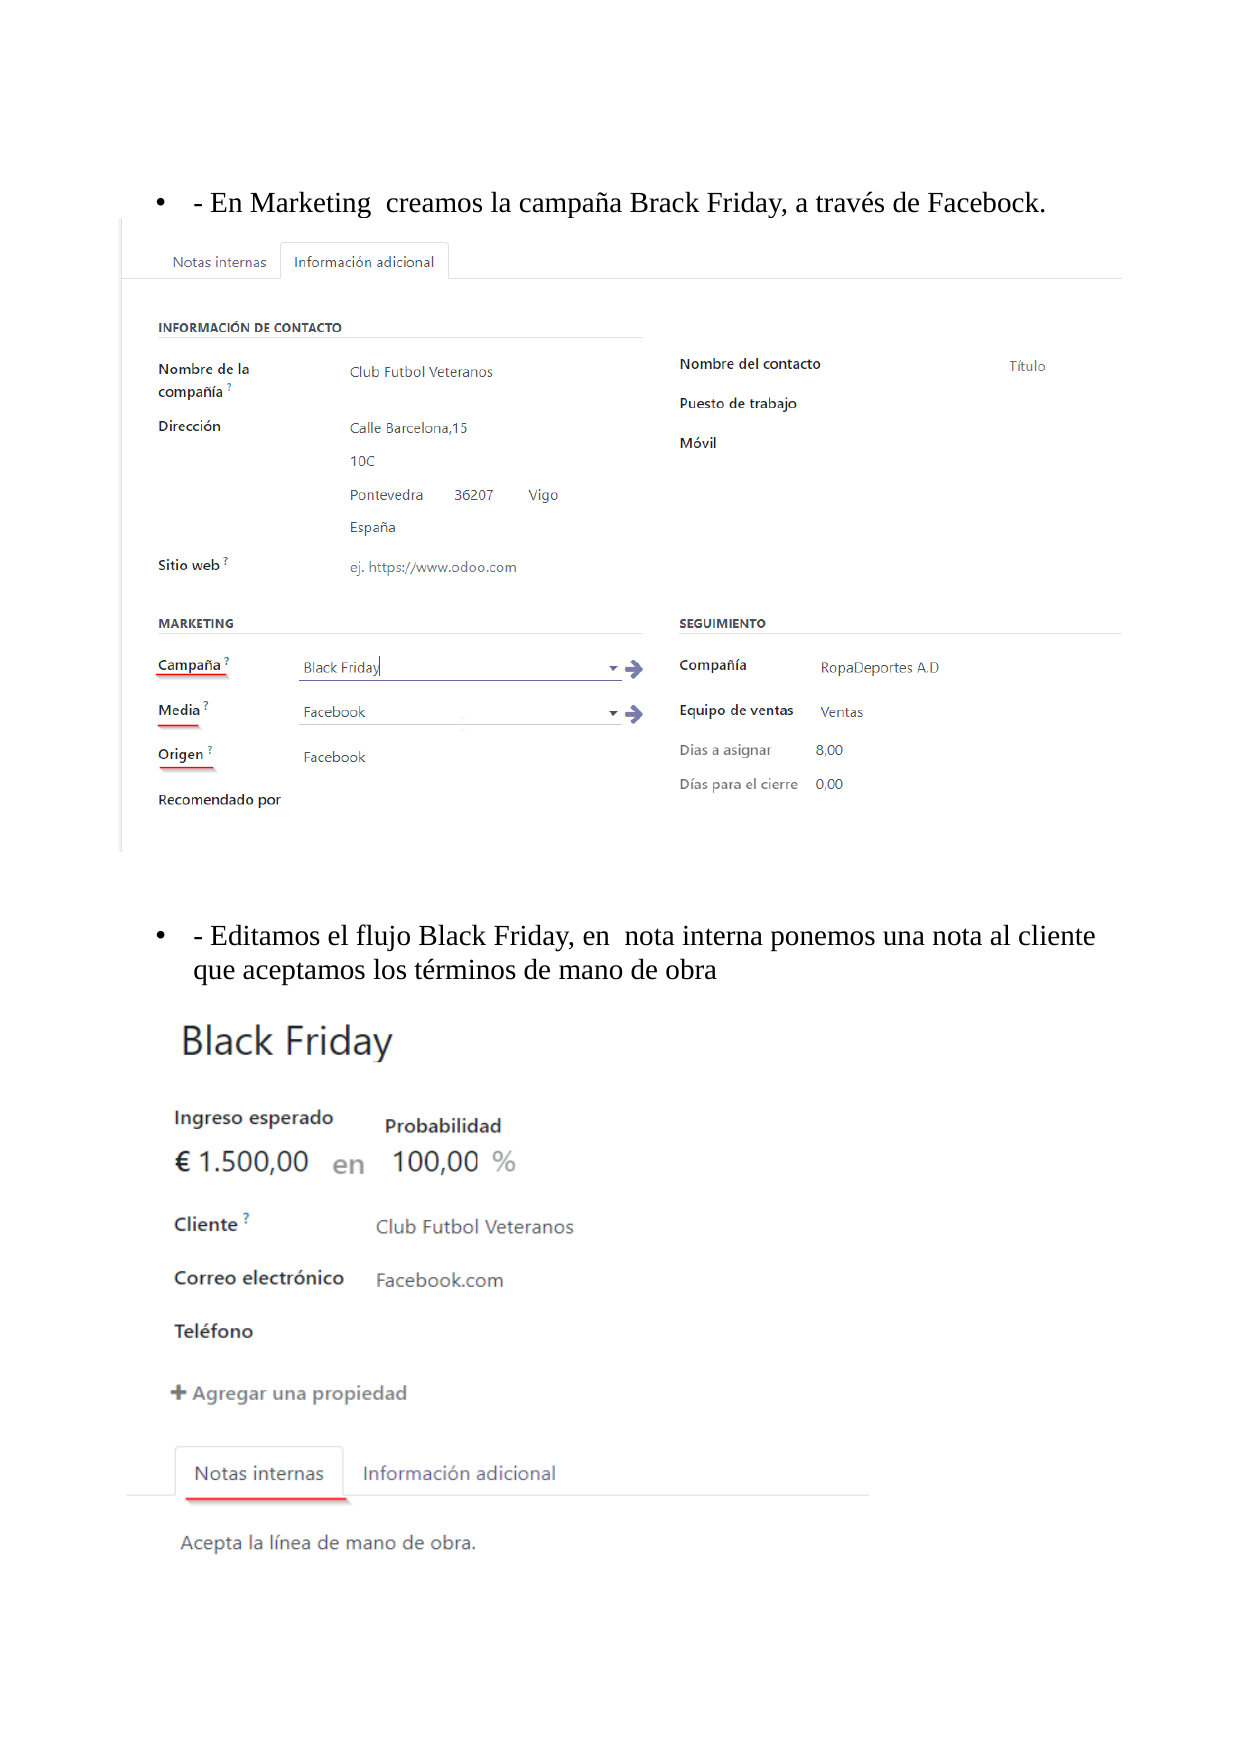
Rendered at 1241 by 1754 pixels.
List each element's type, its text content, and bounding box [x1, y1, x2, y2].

list - En Marketing creamos la campaña Brack Friday, a través de Facebock. [156, 185, 1122, 218]
picture [126, 993, 869, 1683]
picture [118, 218, 1123, 852]
list - Editamos el flujo Black Friday, en nota interna ponemos una nota al cliente que aceptamos los términos de mano de obra [156, 918, 1122, 985]
